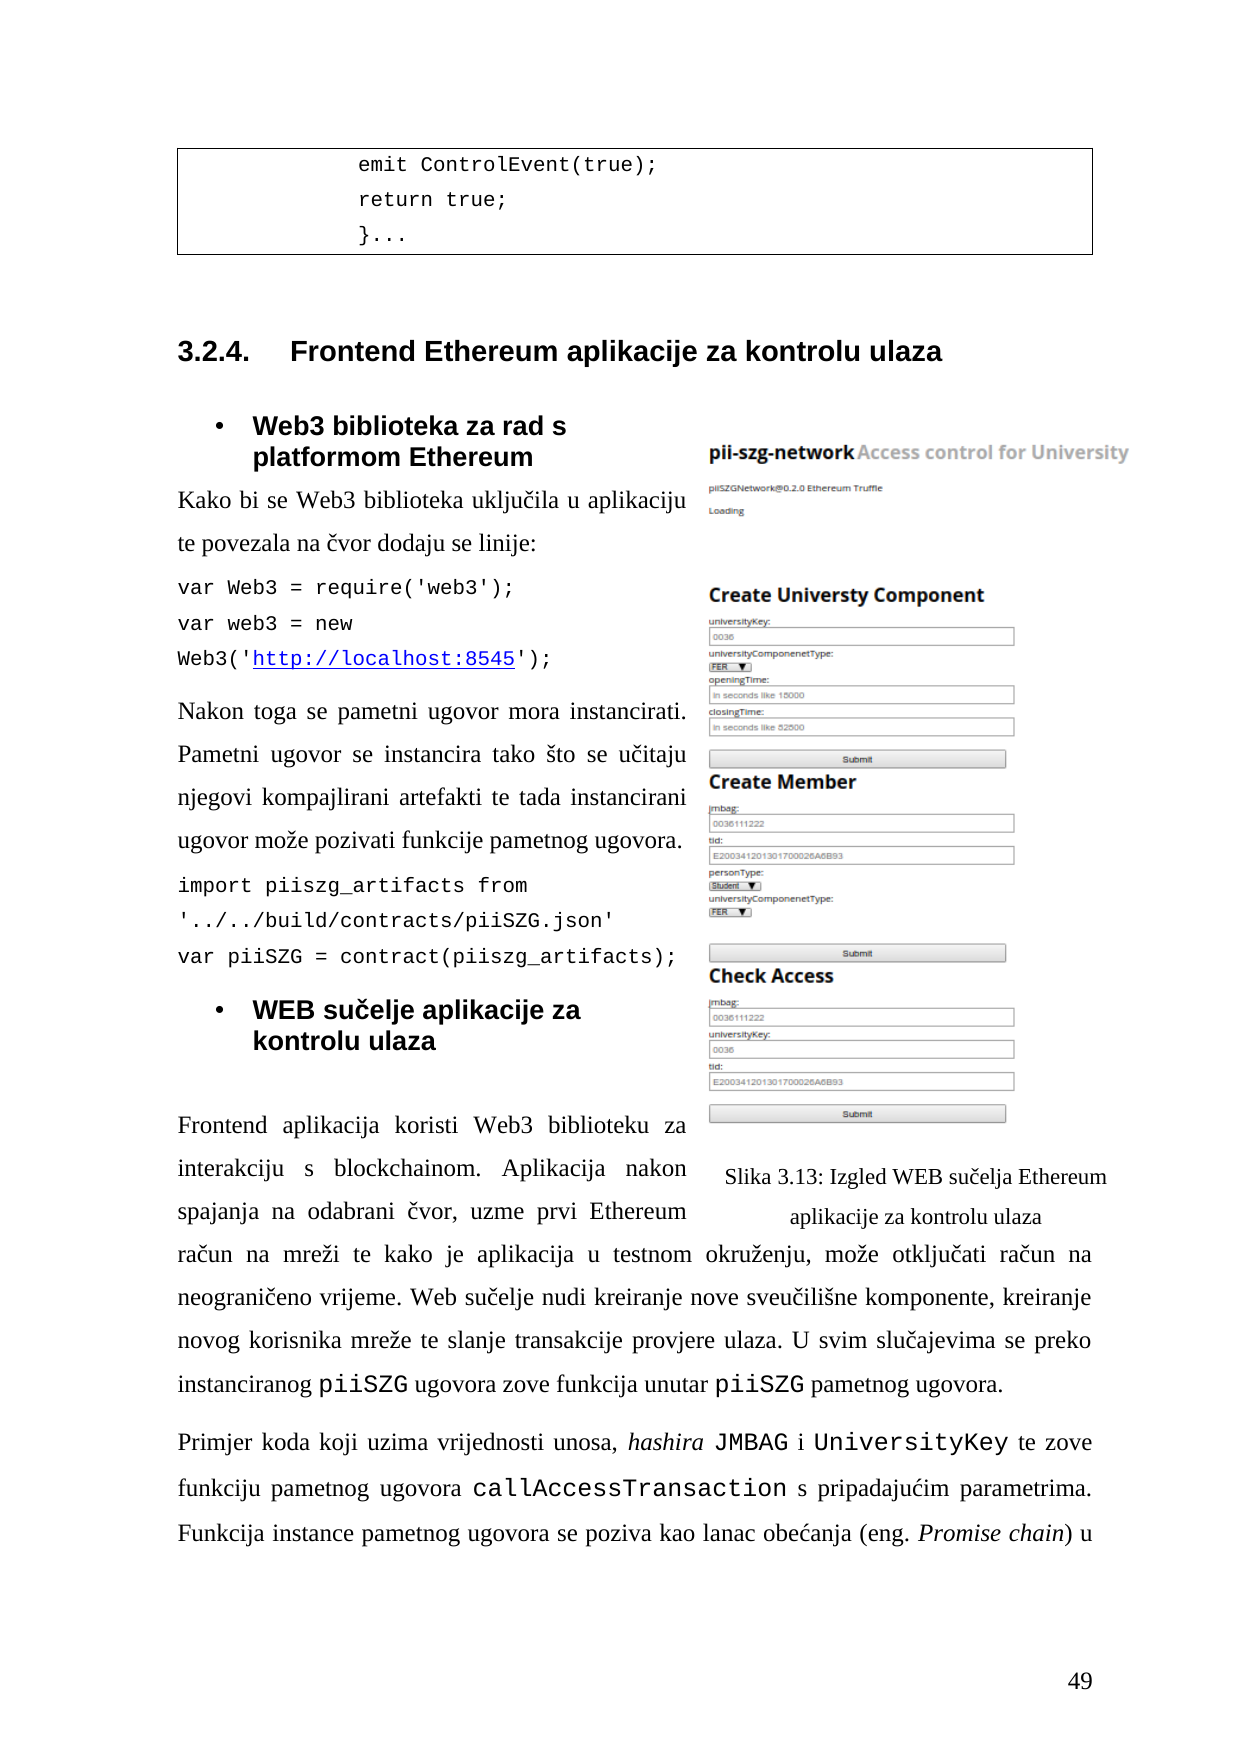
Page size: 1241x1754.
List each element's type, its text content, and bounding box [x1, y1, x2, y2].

table_header emit ControlEvent(true); return true; }... [178, 149, 1092, 254]
list Web3 biblioteka za rad s platformom Ethereum [215, 410, 1130, 472]
picture [702, 439, 1130, 1128]
text Frontend aplikacija koristi Web3 biblioteku za interakciju s blockchainom. Aplikacija nakon spajanja na odabrani čvor, uzme prvi Ethereum račun na mreži te kako je aplikacija u testnom okruženju, može otključati račun na neograničeno vrijeme. Web sučelje nudi kreiranje nove sveučilišne komponente, kreiranje novog korisnika mreže te slanje transakcije provjere ulaza. U svim slučajevima se preko instanciranog piiSZG ugovora zove funkcija unutar piiSZG pametnog ugovora. [177, 1110, 1092, 1399]
text import piiszg_artifacts from '../../build/contracts/piiSZG.json' [177, 875, 702, 934]
text var web3 = new Web3('http://localhost:8545'); [177, 613, 702, 672]
text Primjer koda koji uzima vrijednosti unosa, hashira JMBAG i UniversityKey te zove funkciju pametnog ugovora callAccessTransaction s pripadajućim parametrima. Funkcija instance pametnog ugovora se poziva kao lanac obećanja (eng. Promise chain) u [177, 1427, 1092, 1547]
text var Web3 = require('web3'); [177, 577, 702, 601]
subtitle Frontend Ethereum aplikacije za kontrolu ulaza [177, 334, 1092, 368]
text Nakon toga se pametni ugovor mora instancirati. Pametni ugovor se instancira tako što se učitaju njegovi kompajlirani artefakti te tada instancirani ugovor može pozivati funkcije pametnog ugovora. [177, 696, 702, 854]
text Kako bi se Web3 biblioteka uključila u aplikaciju te povezala na čvor dodaju se linije: [177, 485, 702, 557]
list Slika 3.13: Izgled WEB sučelja Ethereum aplikacije za kontrolu ulaza [702, 1128, 1130, 1229]
text var piiSZG = contract(piiszg_artifacts); [177, 946, 702, 969]
list WEB sučelje aplikacije za kontrolu ulaza [215, 994, 702, 1056]
